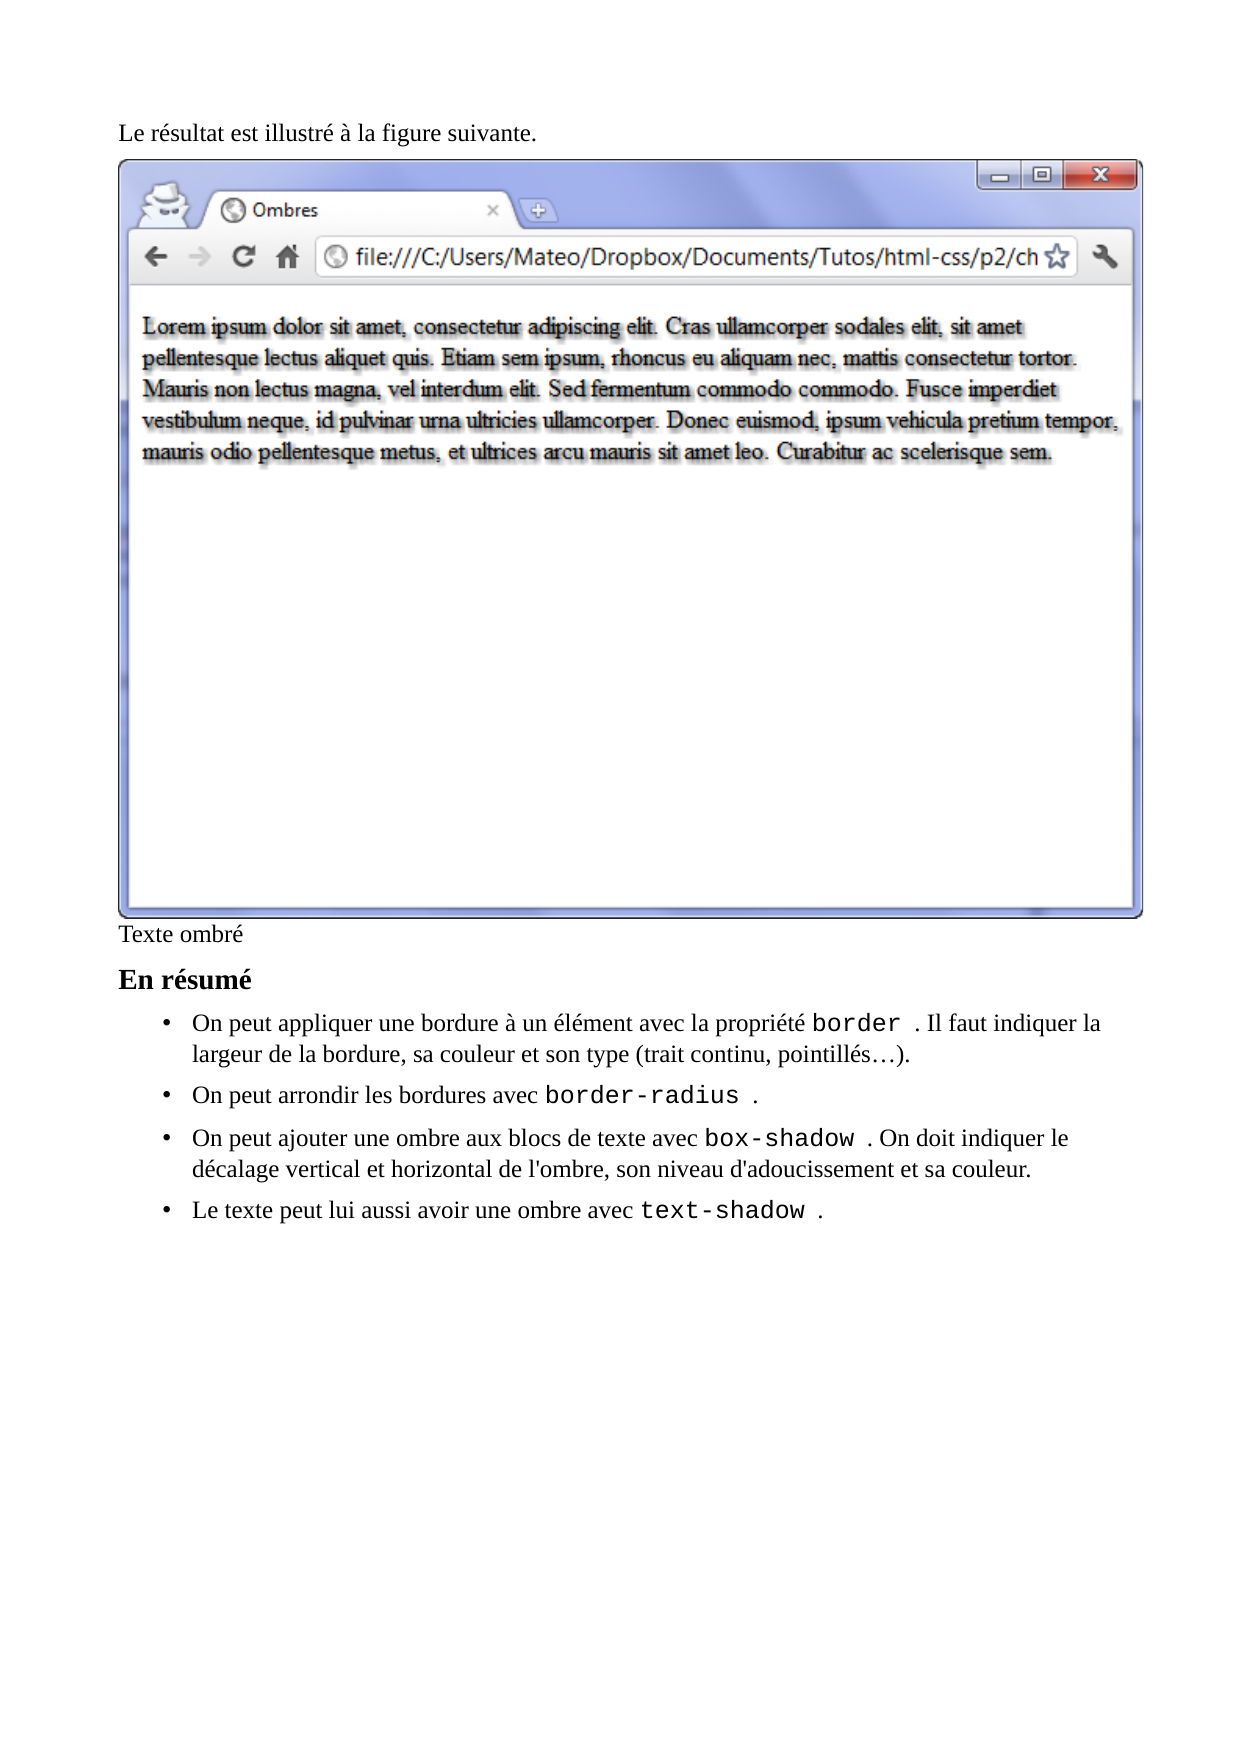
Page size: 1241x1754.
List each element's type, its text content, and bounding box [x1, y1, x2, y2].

text Le résultat est illustré à la figure suivante. [118, 118, 1122, 147]
list On peut arrondir les bordures avec border-radius . [162, 1080, 1122, 1111]
list On peut appliquer une bordure à un élément avec la propriété border . Il faut indiquer la largeur de la bordure, sa couleur et son type (trait continu, pointillés…). [162, 1008, 1122, 1068]
text Texte ombré [118, 919, 1122, 947]
subtitle En résumé [118, 962, 1122, 996]
list Le texte peut lui aussi avoir une ombre avec text-shadow . [162, 1196, 1122, 1226]
picture [118, 159, 1144, 919]
list On peut ajouter une ombre aux blocs de texte avec box-shadow . On doit indiquer le décalage vertical et horizontal de l'ombre, son niveau d'adoucissement et sa couleur. [162, 1123, 1122, 1183]
